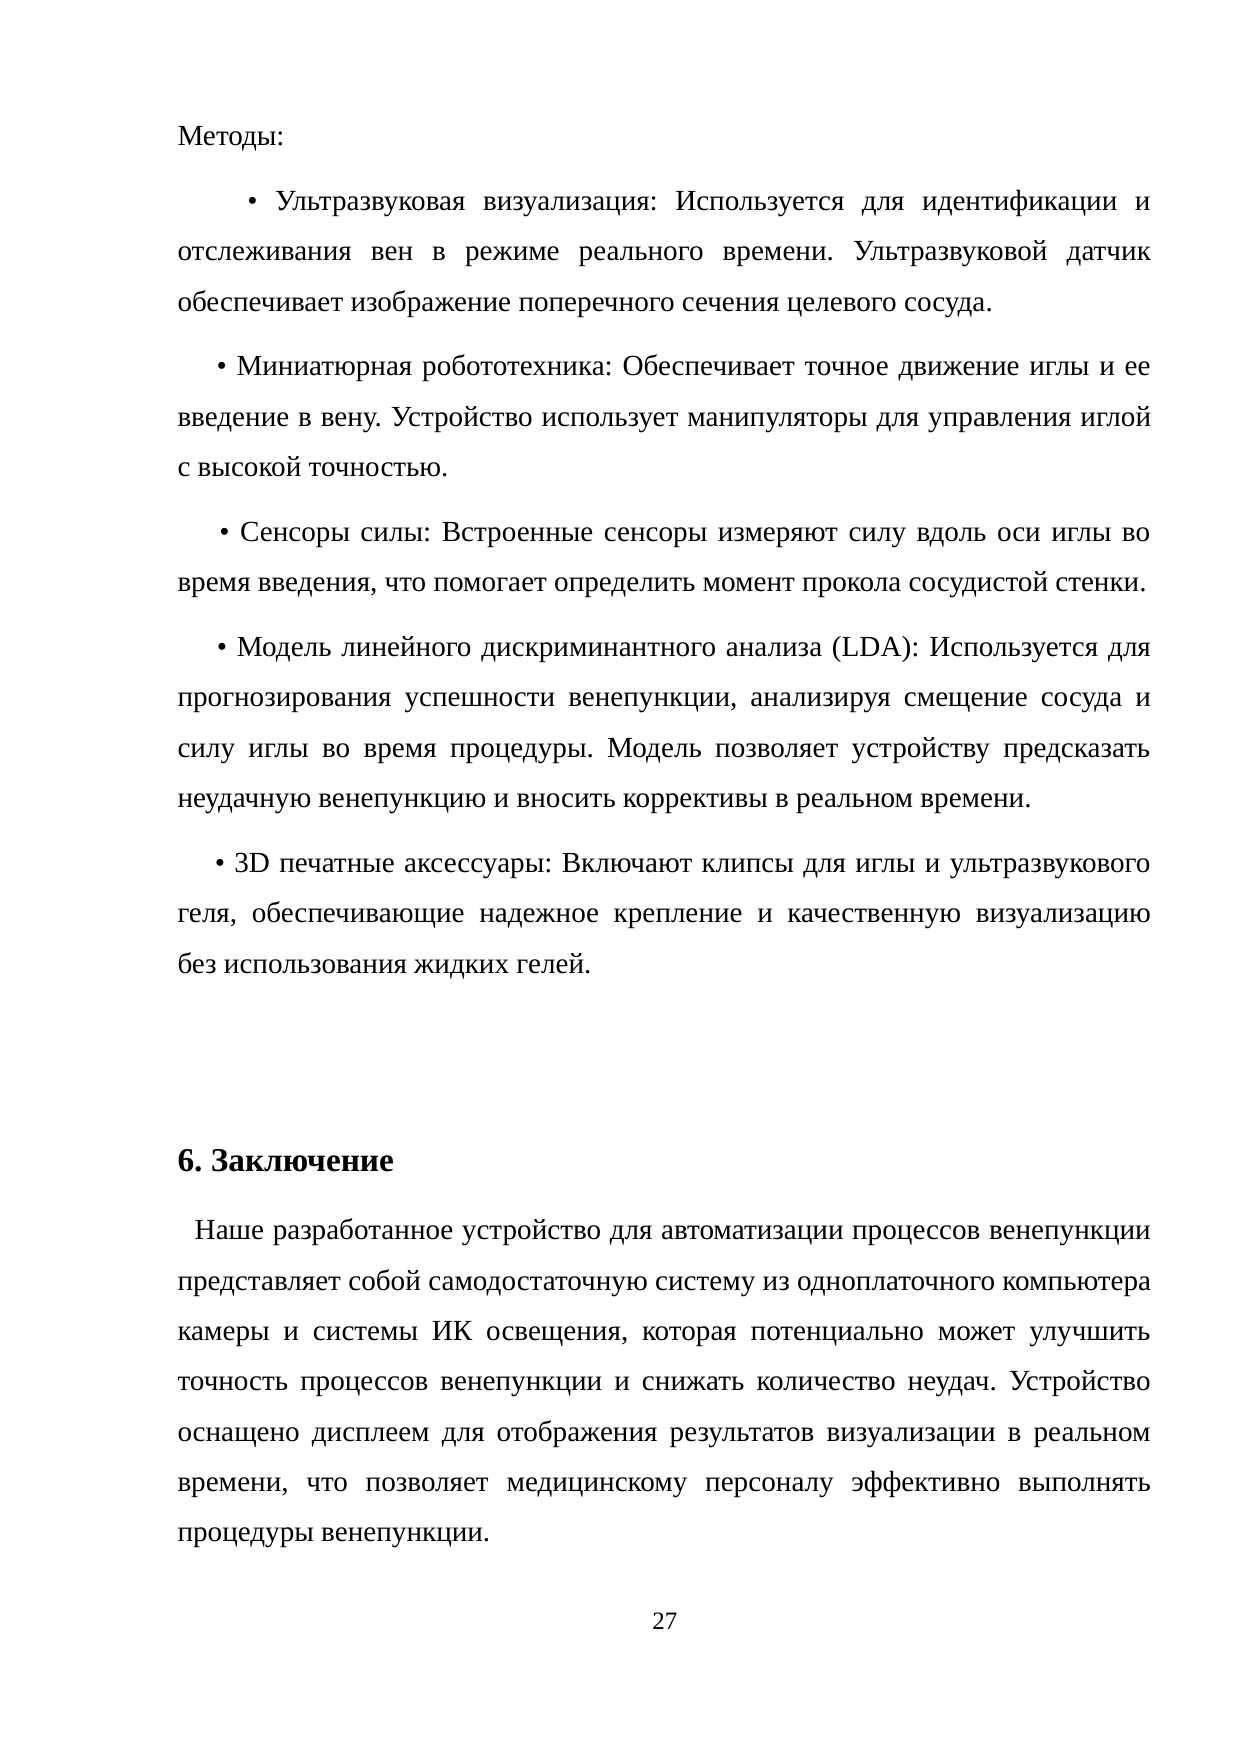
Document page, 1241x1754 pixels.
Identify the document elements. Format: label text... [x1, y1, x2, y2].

text Наше разработанное устройство для автоматизации процессов венепункции представляет собой самодостаточную систему из одноплаточного компьютера камеры и системы ИК освещения, которая потенциально может улучшить точность процессов венепункции и снижать количество неудач. Устройство оснащено дисплеем для отображения результатов визуализации в реальном времени, что позволяет медицинскому персоналу эффективно выполнять процедуры венепункции. [177, 1212, 1152, 1548]
text • Сенсоры силы: Встроенные сенсоры измеряют силу вдоль оси иглы во время введения, что помогает определить момент прокола сосудистой стенки. [177, 514, 1152, 598]
text • Модель линейного дискриминантного анализа (LDA): Используется для прогнозирования успешности венепункции, анализируя смещение сосуда и силу иглы во время процедуры. Модель позволяет устройству предсказать неудачную венепункцию и вносить коррективы в реальном времени. [177, 629, 1152, 814]
text 6. Заключение [177, 1140, 1152, 1179]
text • Ультразвуковая визуализация: Используется для идентификации и отслеживания вен в режиме реального времени. Ультразвуковой датчик обеспечивает изображение поперечного сечения целевого сосуда. [177, 183, 1152, 317]
text • Миниатюрная робототехника: Обеспечивает точное движение иглы и ее введение в вену. Устройство использует манипуляторы для управления иглой с высокой точностью. [177, 348, 1152, 483]
text • 3D печатные аксессуары: Включают клипсы для иглы и ультразвукового геля, обеспечивающие надежное крепление и качественную визуализацию без использования жидких гелей. [177, 845, 1152, 979]
text Методы: [177, 118, 1152, 152]
